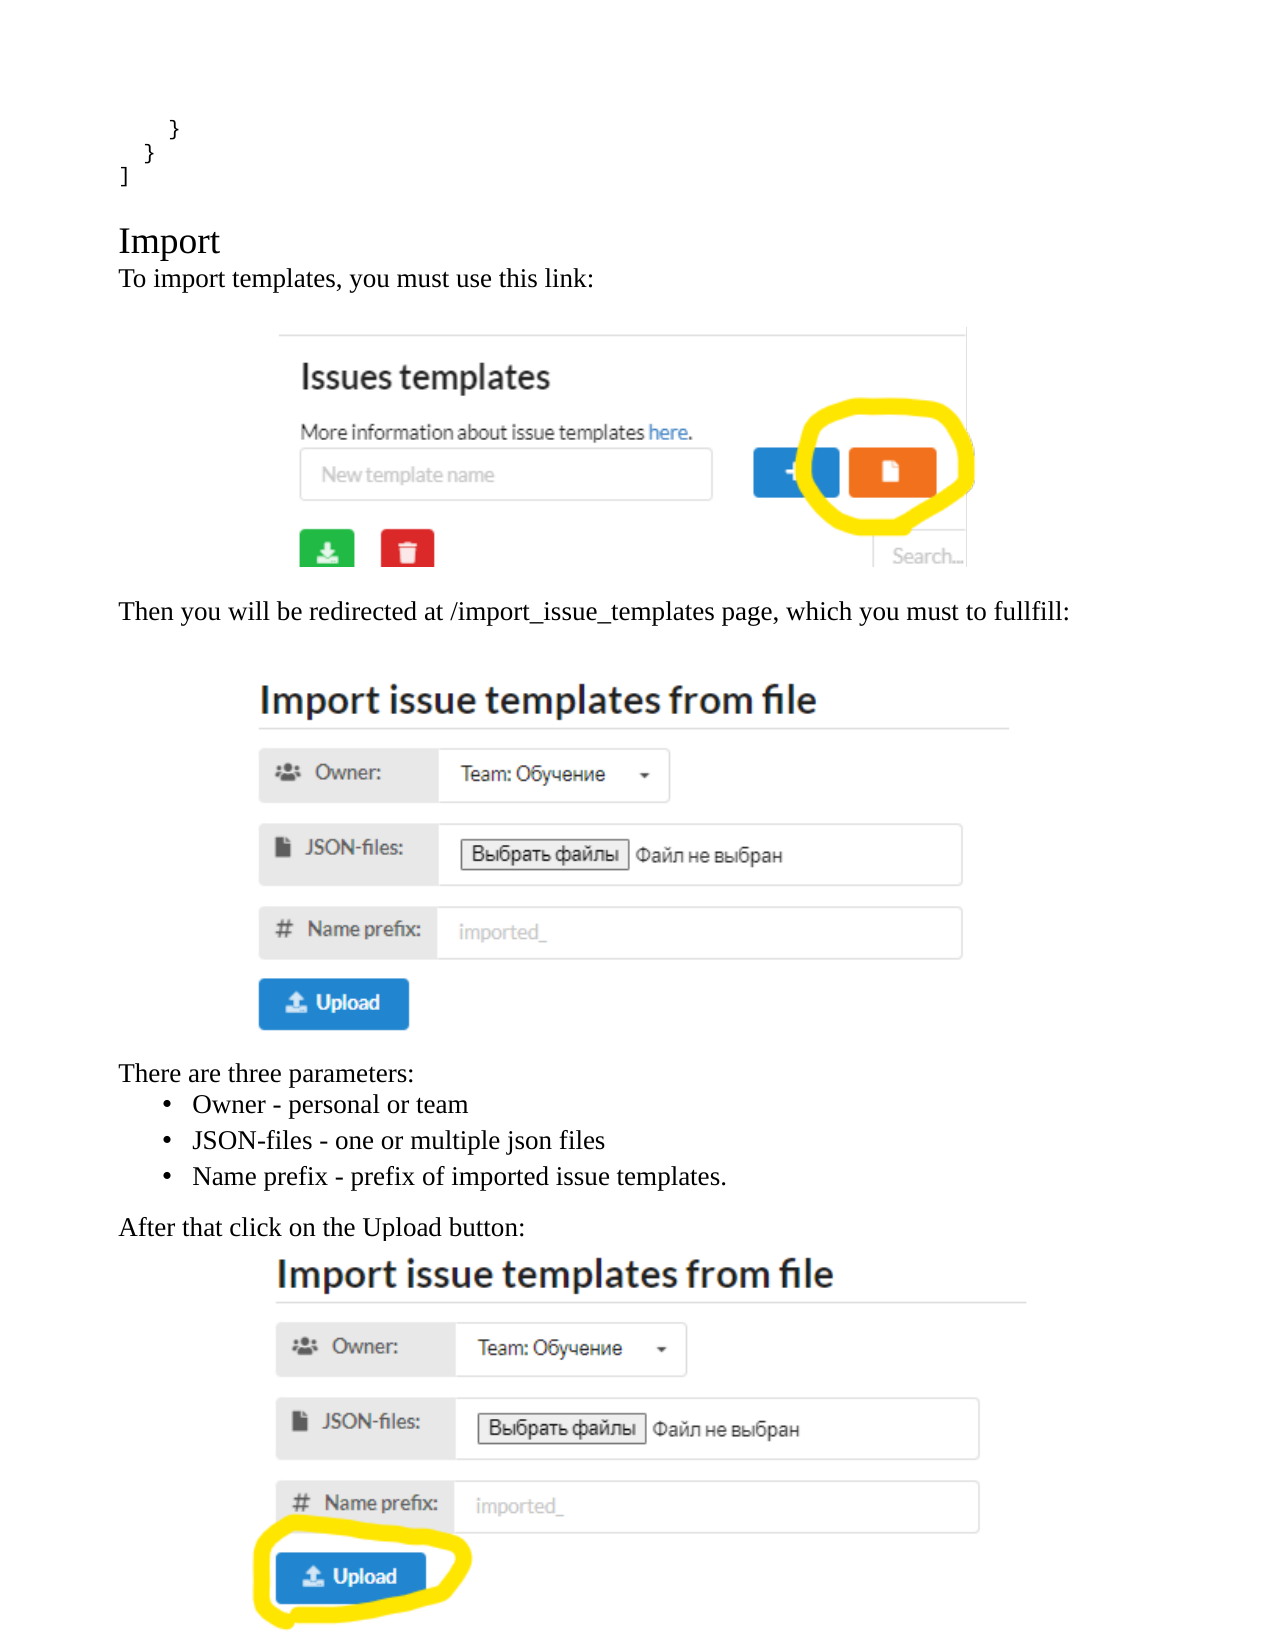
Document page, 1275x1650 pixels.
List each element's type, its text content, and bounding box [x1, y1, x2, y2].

text } [118, 118, 1157, 142]
picture [248, 1241, 1027, 1631]
text After that click on the Upload button: [118, 1211, 1157, 1242]
list Owner - personal or team [162, 1088, 1157, 1119]
text ] [118, 165, 1157, 189]
text Import [118, 218, 1157, 262]
text } [118, 142, 1157, 165]
picture [231, 667, 1010, 1057]
text To import templates, you must use this link: Then you will be redirected at /import_issue_templates page, which you must to fullfill: There are three parameters: [118, 262, 1157, 1088]
list JSON-files - one or multiple json files [162, 1124, 1157, 1155]
list Name prefix - prefix of imported issue templates. [162, 1160, 1157, 1191]
text [118, 1242, 248, 1501]
text [1027, 1242, 1157, 1501]
picture [278, 327, 976, 567]
